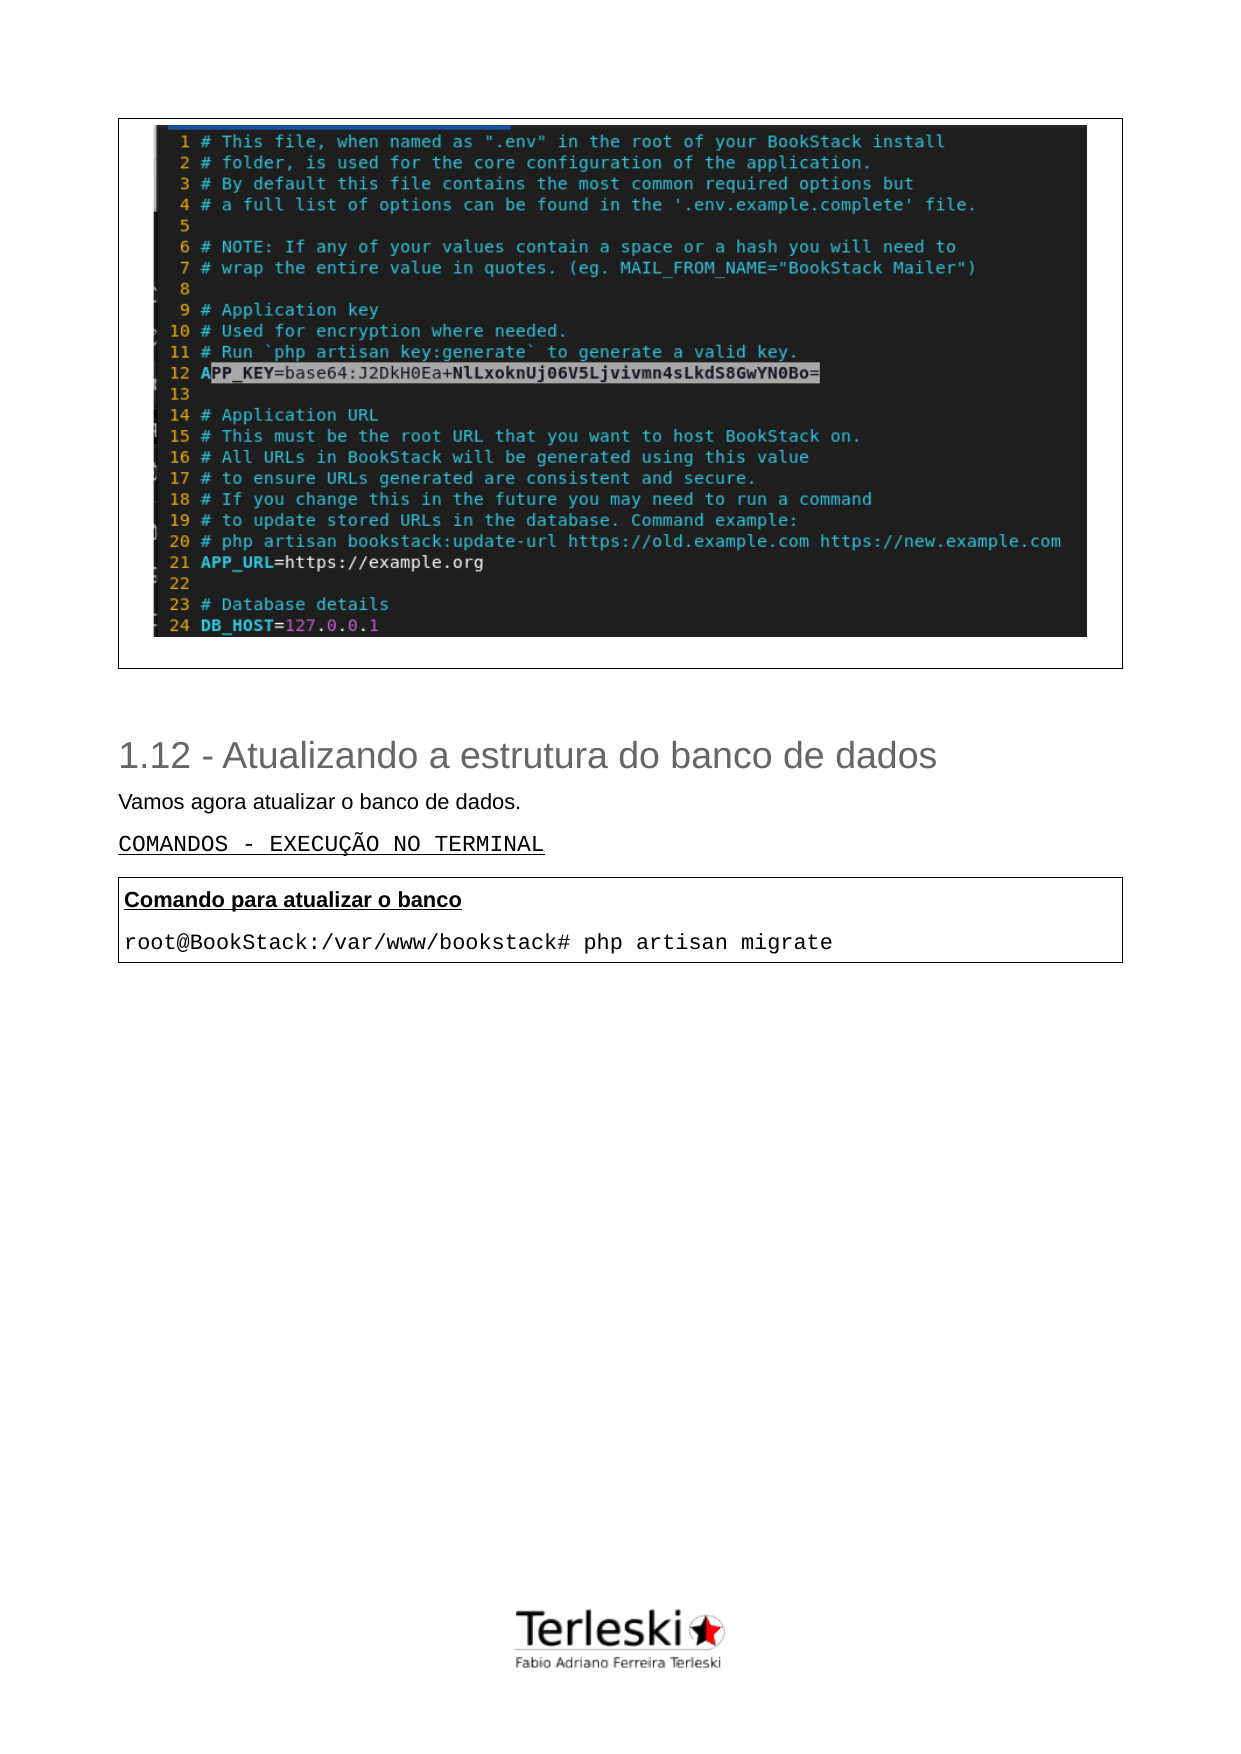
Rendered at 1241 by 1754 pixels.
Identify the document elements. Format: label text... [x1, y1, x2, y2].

picture [513, 1607, 727, 1673]
table_header [119, 119, 1122, 667]
text Vamos agora atualizar o banco de dados. [118, 789, 1122, 814]
picture [153, 125, 1087, 637]
table_header Comando para atualizar o banco root@BookStack:/var/www/bookstack# php artisan migrate [119, 878, 1122, 962]
text COMANDOS - EXECUÇÃO NO TERMINAL [118, 833, 1122, 859]
subtitle 1.12 - Atualizando a estrutura do banco de dados [118, 734, 1122, 777]
